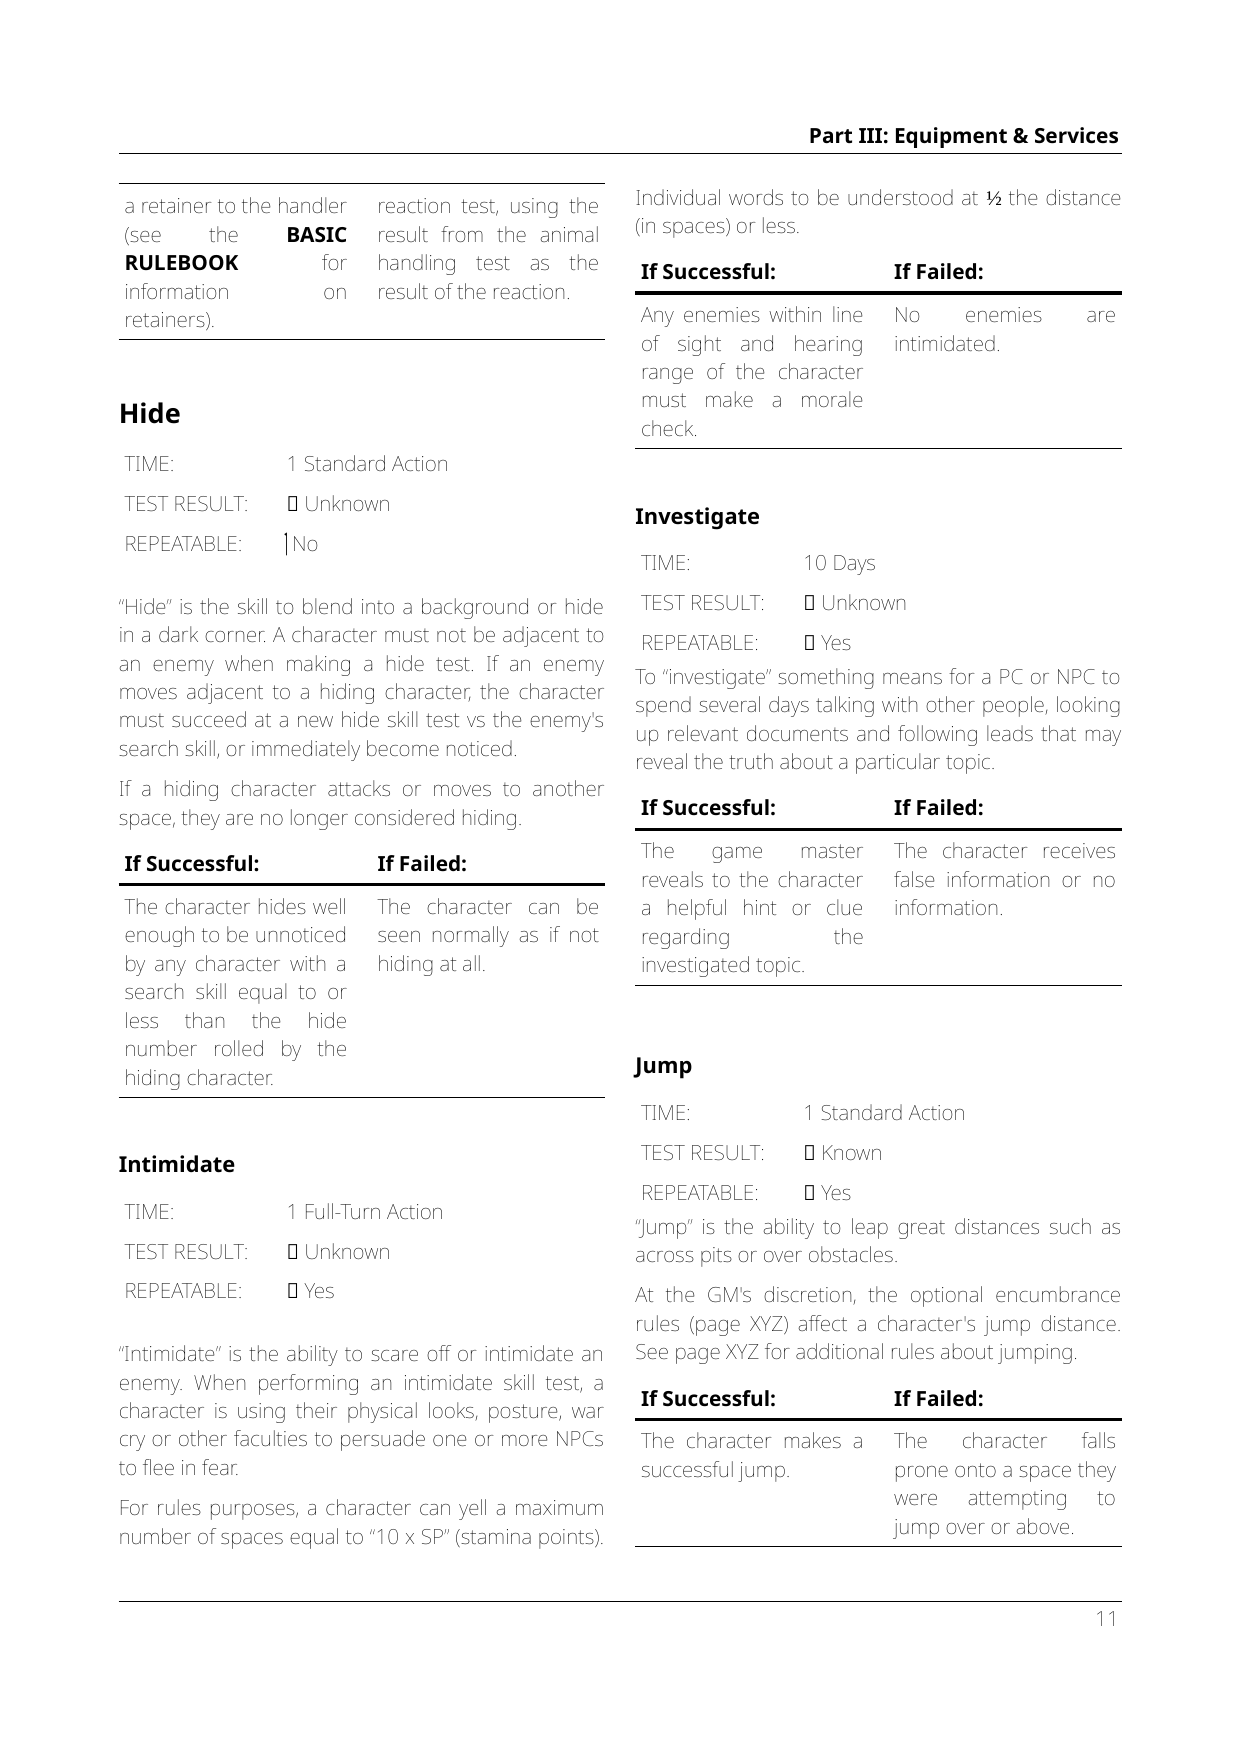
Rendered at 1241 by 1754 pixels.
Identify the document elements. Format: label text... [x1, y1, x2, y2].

table_header If Failed: [888, 788, 1122, 828]
table_header [869, 788, 888, 828]
table_cell  Known [797, 1132, 1122, 1172]
table_cell  Yes [797, 622, 1122, 662]
text Individual words to be understood at ½ the distance (in spaces) or less. [635, 183, 1122, 239]
table_header If Failed: [888, 251, 1122, 291]
table_cell TEST RESULT: [635, 582, 797, 622]
table_header If Failed: [888, 1378, 1122, 1418]
table_cell The character receives false information or no information. [888, 831, 1122, 984]
table_cell [869, 1421, 888, 1546]
table_cell [869, 831, 888, 984]
table_cell TEST RESULT: [635, 1132, 797, 1172]
text Intimidate [118, 1149, 605, 1179]
table_cell REPEATABLE: [635, 622, 797, 662]
table_header TIME: [119, 444, 281, 484]
table_header If Successful: [635, 788, 869, 828]
table_cell Any enemies within line of sight and hearing range of the character must make a morale check. [635, 295, 869, 448]
text “Hide” is the skill to blend into a background or hide in a dark corner. A character must not be adjacent to an enemy when making a hide test. If an enemy moves adjacent to a hiding character, the character must succeed at a new hide skill test vs the enemy's search skill, or immediately become noticed. [118, 563, 605, 762]
table_cell TEST RESULT: [119, 484, 281, 523]
text For rules purposes, a character can yell a maximum number of spaces equal to “10 x SP” (stamina points). [118, 1493, 605, 1550]
text Jump [635, 1050, 1122, 1080]
table_header [869, 251, 888, 291]
text “Intimidate” is the ability to scare off or intimidate an enemy. When performing an intimidate skill test, a character is using their physical looks, posture, war cry or other faculties to persuade one or more NPCs to flee in fear. [118, 1311, 605, 1481]
table_cell [869, 295, 888, 448]
table_cell REPEATABLE: [635, 1172, 797, 1212]
text If a hiding character attacks or moves to another space, they are no longer considered hiding. [118, 774, 605, 831]
table_header 1 Standard Action [281, 444, 605, 484]
text “Jump” is the ability to leap great distances such as across pits or over obstacles. [635, 1212, 1122, 1269]
table_header If Failed: [372, 843, 605, 883]
table_header TIME: [635, 543, 797, 582]
table_header TIME: [119, 1191, 281, 1231]
table_cell No enemies are intimidated. [888, 295, 1122, 448]
text Hide [118, 395, 605, 432]
table_header [869, 1378, 888, 1418]
table_header [353, 843, 372, 883]
table_cell  Unknown [281, 1231, 605, 1271]
table_cell [353, 886, 372, 1097]
table_header 1 Standard Action [797, 1092, 1122, 1132]
table_cell REPEATABLE: [119, 524, 281, 563]
table_cell The character makes a successful jump. [635, 1421, 869, 1546]
table_cell  Unknown [797, 582, 1122, 622]
table_cell  Yes [797, 1172, 1122, 1212]
text Investigate [635, 501, 1122, 530]
table_cell The character hides well enough to be unnoticed by any character with a search skill equal to or less than the hide number rolled by the hiding character. [119, 886, 353, 1097]
text At the GM's discretion, the optional encumbrance rules (page XYZ) affect a character's jump distance. See page XYZ for additional rules about jumping. [635, 1281, 1122, 1366]
table_cell a retainer to the handler (see the BASIC RULEBOOK for information on retainers). [119, 184, 353, 339]
table_cell The game master reveals to the character a helpful hint or clue regarding the investigated topic. [635, 831, 869, 984]
table_cell REPEATABLE: [119, 1271, 281, 1311]
table_cell [353, 184, 372, 339]
table_cell The character falls prone onto a space they were attempting to jump over or above. [888, 1421, 1122, 1546]
table_cell  Yes [281, 1271, 605, 1311]
table_header 10 Days [797, 543, 1122, 582]
table_cell  Unknown [281, 484, 605, 523]
table_header 1 Full-Turn Action [281, 1191, 605, 1231]
table_header If Successful: [119, 843, 353, 883]
table_cell  No [281, 524, 605, 563]
table_cell reaction test, using the result from the animal handling test as the result of the reaction. [372, 184, 605, 339]
text To “investigate” something means for a PC or NPC to spend several days talking with other people, looking up relevant documents and following leads that may reveal the truth about a particular topic. [635, 662, 1122, 776]
table_header TIME: [635, 1092, 797, 1132]
table_cell TEST RESULT: [119, 1231, 281, 1271]
table_header If Successful: [635, 1378, 869, 1418]
table_cell The character can be seen normally as if not hiding at all. [372, 886, 605, 1097]
table_header If Successful: [635, 251, 869, 291]
